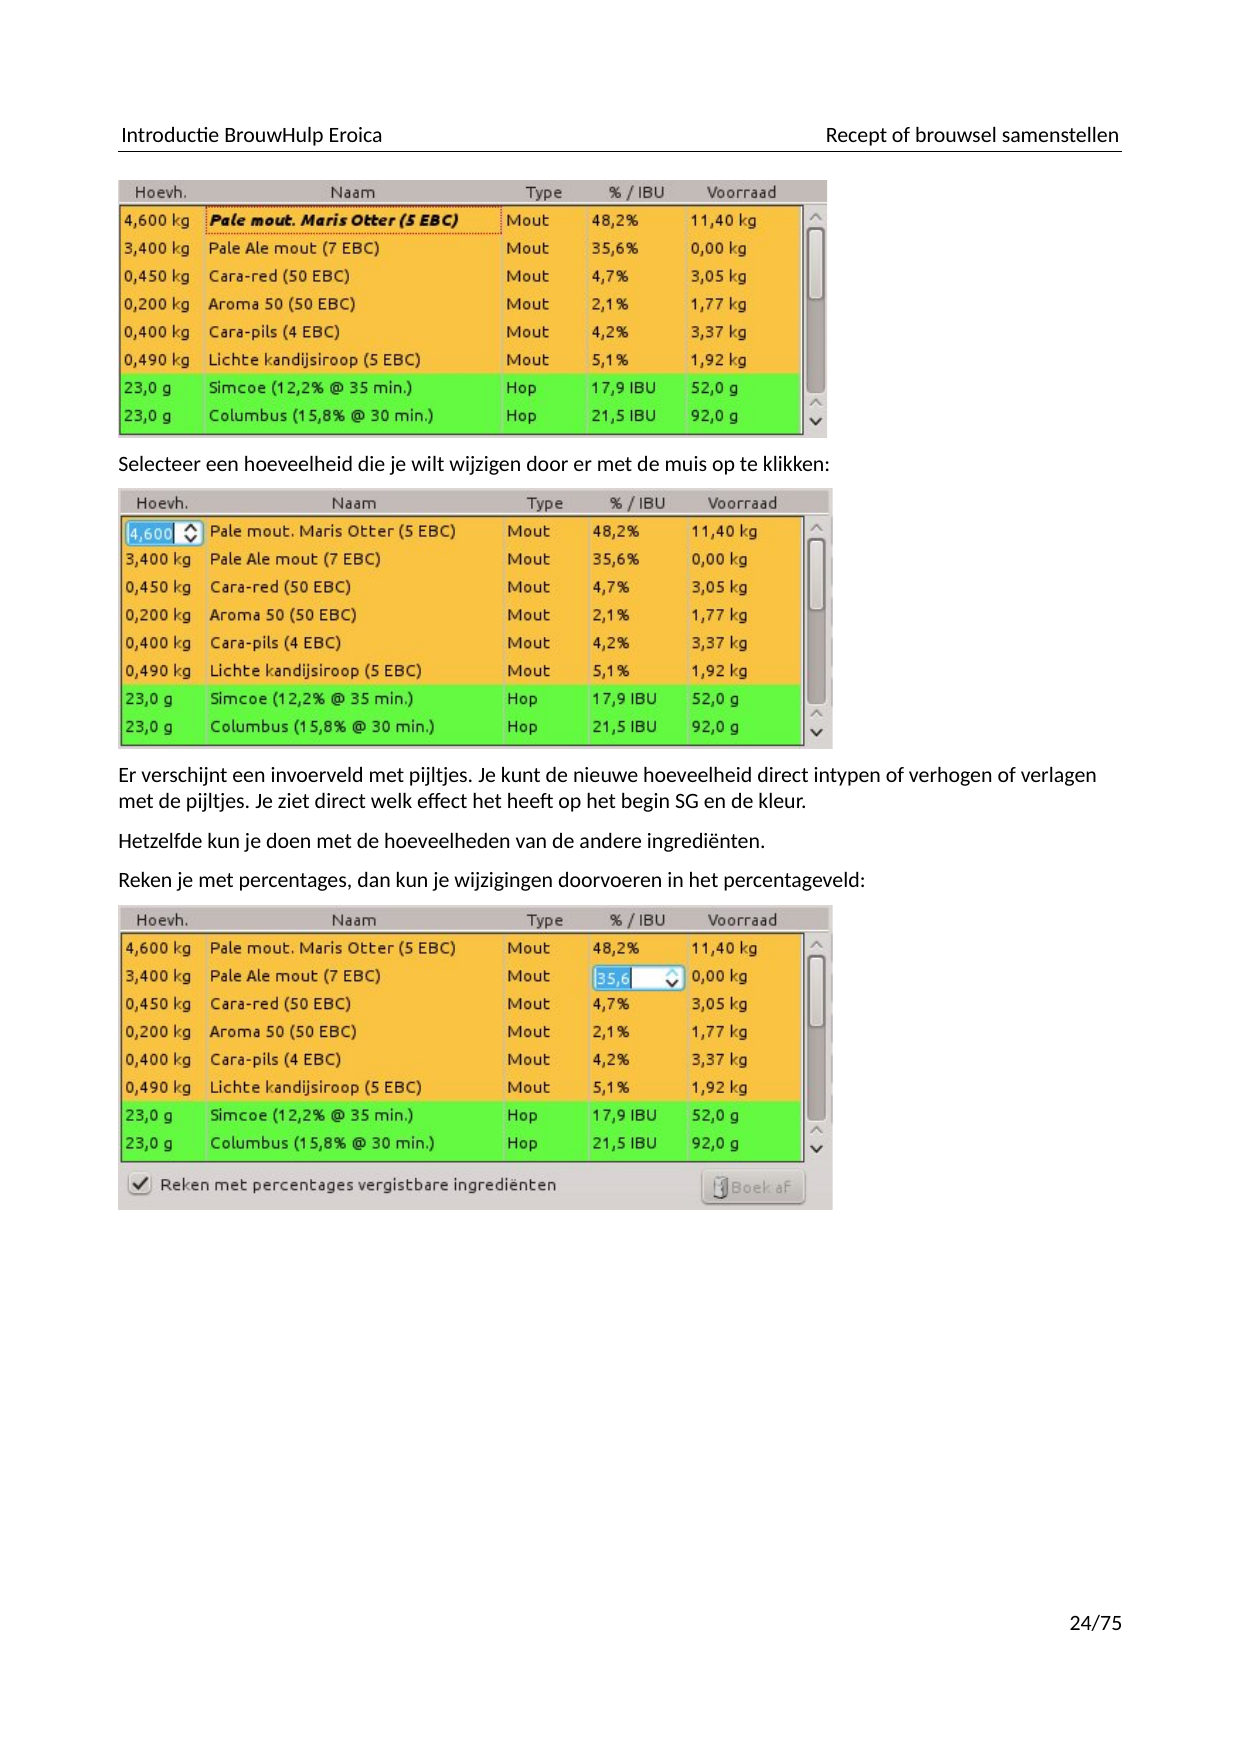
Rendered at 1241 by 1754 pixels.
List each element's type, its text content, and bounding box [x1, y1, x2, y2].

text Hetzelfde kun je doen met de hoeveelheden van de andere ingrediënten. [118, 827, 1122, 853]
picture [118, 905, 833, 1210]
text Reken je met percentages, dan kun je wijzigingen doorvoeren in het percentageveld: [118, 866, 1122, 893]
picture [118, 180, 828, 438]
text Er verschijnt een invoerveld met pijltjes. Je kunt de nieuwe hoeveelheid direct intypen of verhogen of verlagen met de pijltjes. Je ziet direct welk effect het heeft op het begin SG en de kleur. [118, 761, 1122, 814]
picture [118, 488, 833, 749]
text Selecteer een hoeveelheid die je wilt wijzigen door er met de muis op te klikken: [118, 450, 1122, 476]
